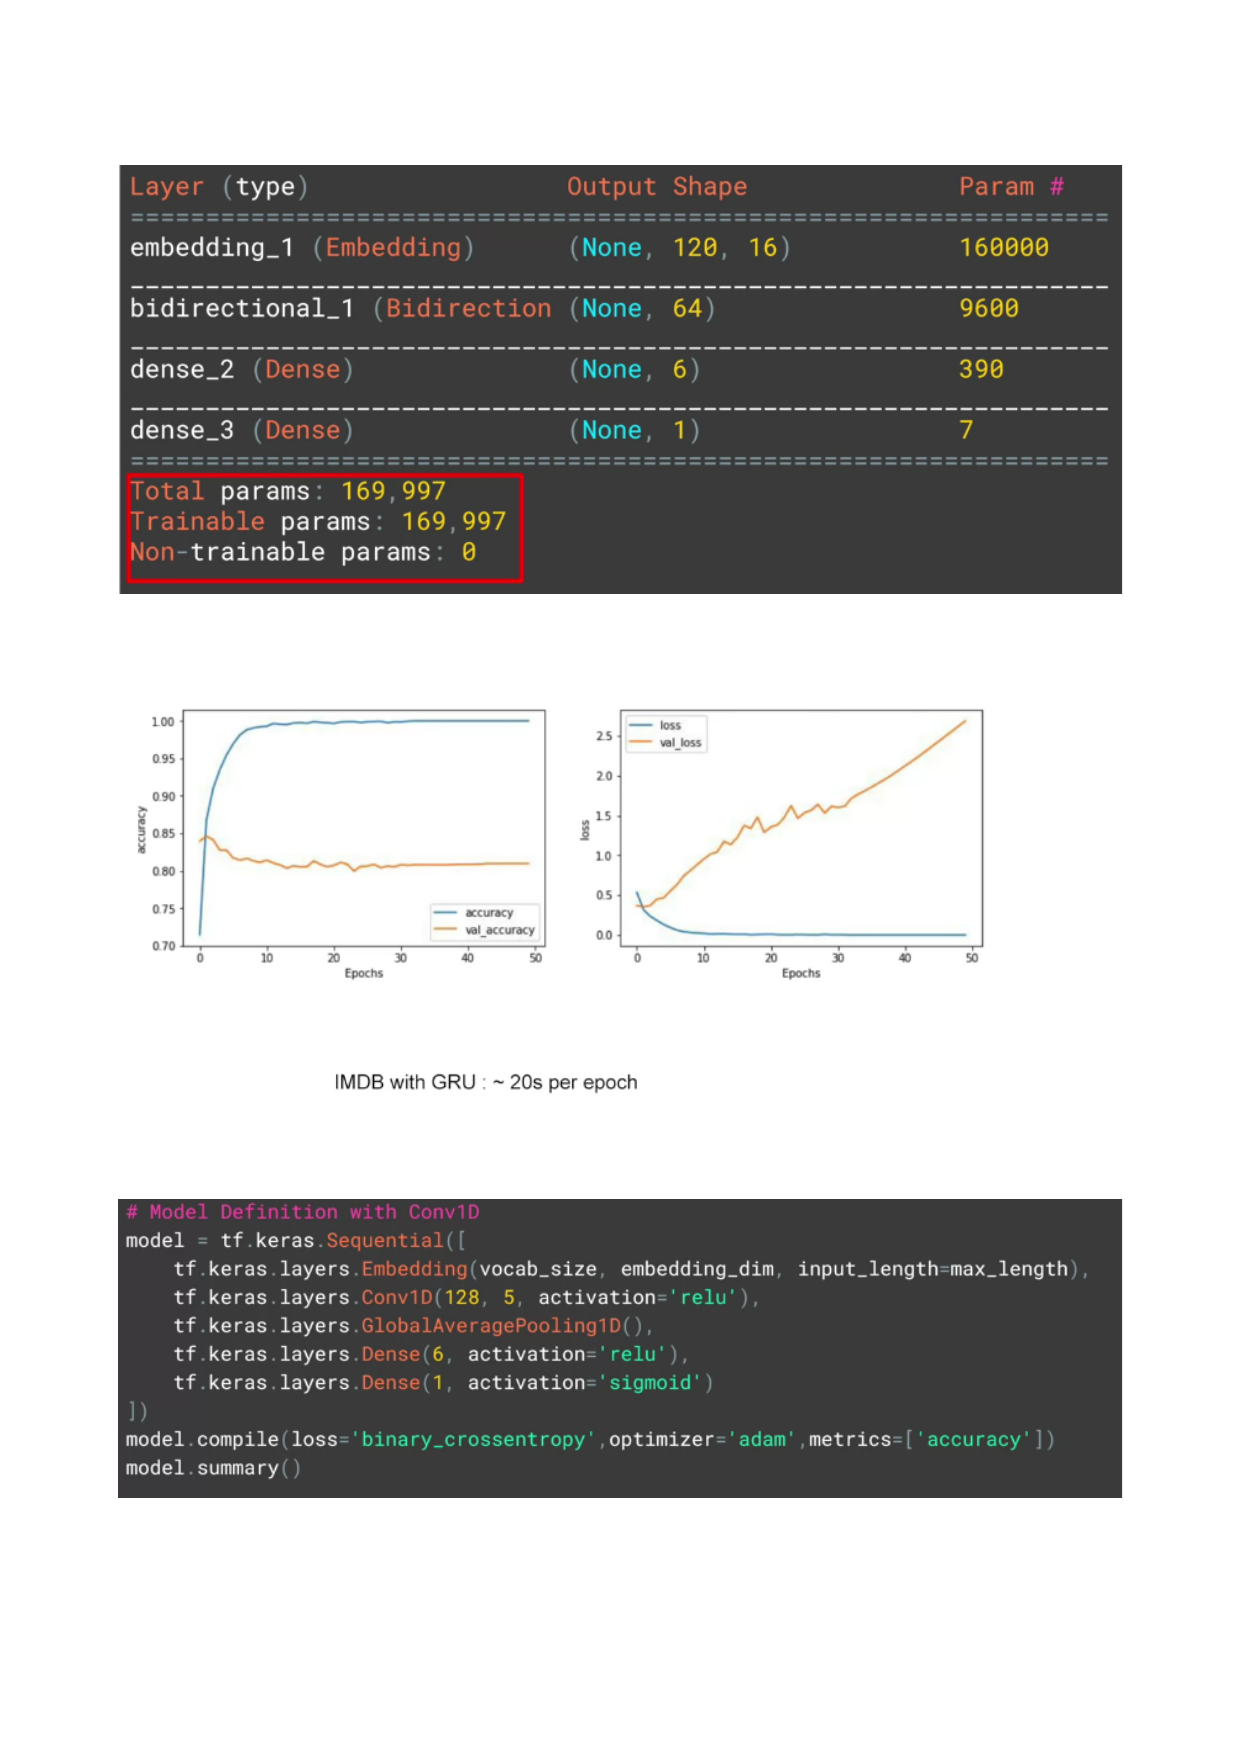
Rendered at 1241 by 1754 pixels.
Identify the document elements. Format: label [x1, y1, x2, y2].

picture [118, 165, 1123, 594]
picture [118, 1199, 1123, 1498]
picture [118, 692, 1123, 1100]
